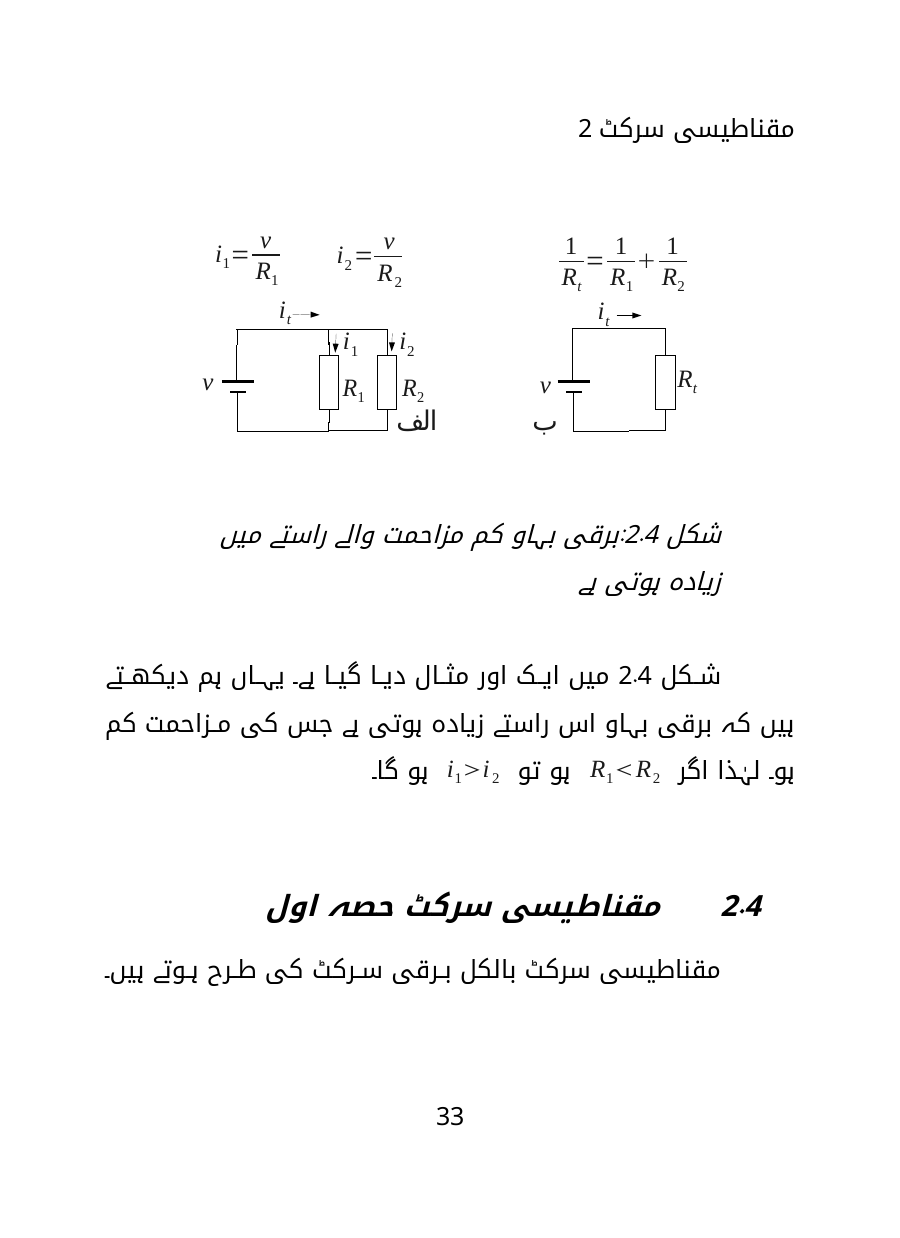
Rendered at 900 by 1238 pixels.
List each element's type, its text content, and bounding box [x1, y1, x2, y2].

text شکل 2.4 میں ایک اور مثال دیا گیا ہے۔ یہاں ہم دیکھتے ہیں کہ برقی بہاو اس راستے زیادہ ہوتی ہے جس کی مزاحمت کم ہو۔ لہٰذا اگرہو توہو گا۔ [105, 652, 795, 795]
text مقناطیسی سرکٹ بالکل برقی سرکٹ کی طرح ہوتے ہیں۔ بس ان میں برقی دباؤ کی جگہ مقناطیسی دباؤ ، برقی رو کی جگہ مقناطیسی رو اور برقی مزاحمت کی جگی مقناطیسی مزاحمت ہوتا ہے۔ لہٰذا ہم بالکل ایک برقی سرکٹ کی طرح ایک مقناطیسی سرکٹ بنا سکتے ہیں۔ ایسا ہی ایک سرکٹ شکل 2.5 حصہ الف میں دکھایا گیا ہے۔ [105, 947, 795, 994]
subtitle مقناطیسی سرکٹ حصہ اول [105, 879, 720, 934]
text شکل 2.4:برقی بہاو کم مزاحمت والے راستے میں زیادہ ہوتی ہے [179, 195, 721, 606]
